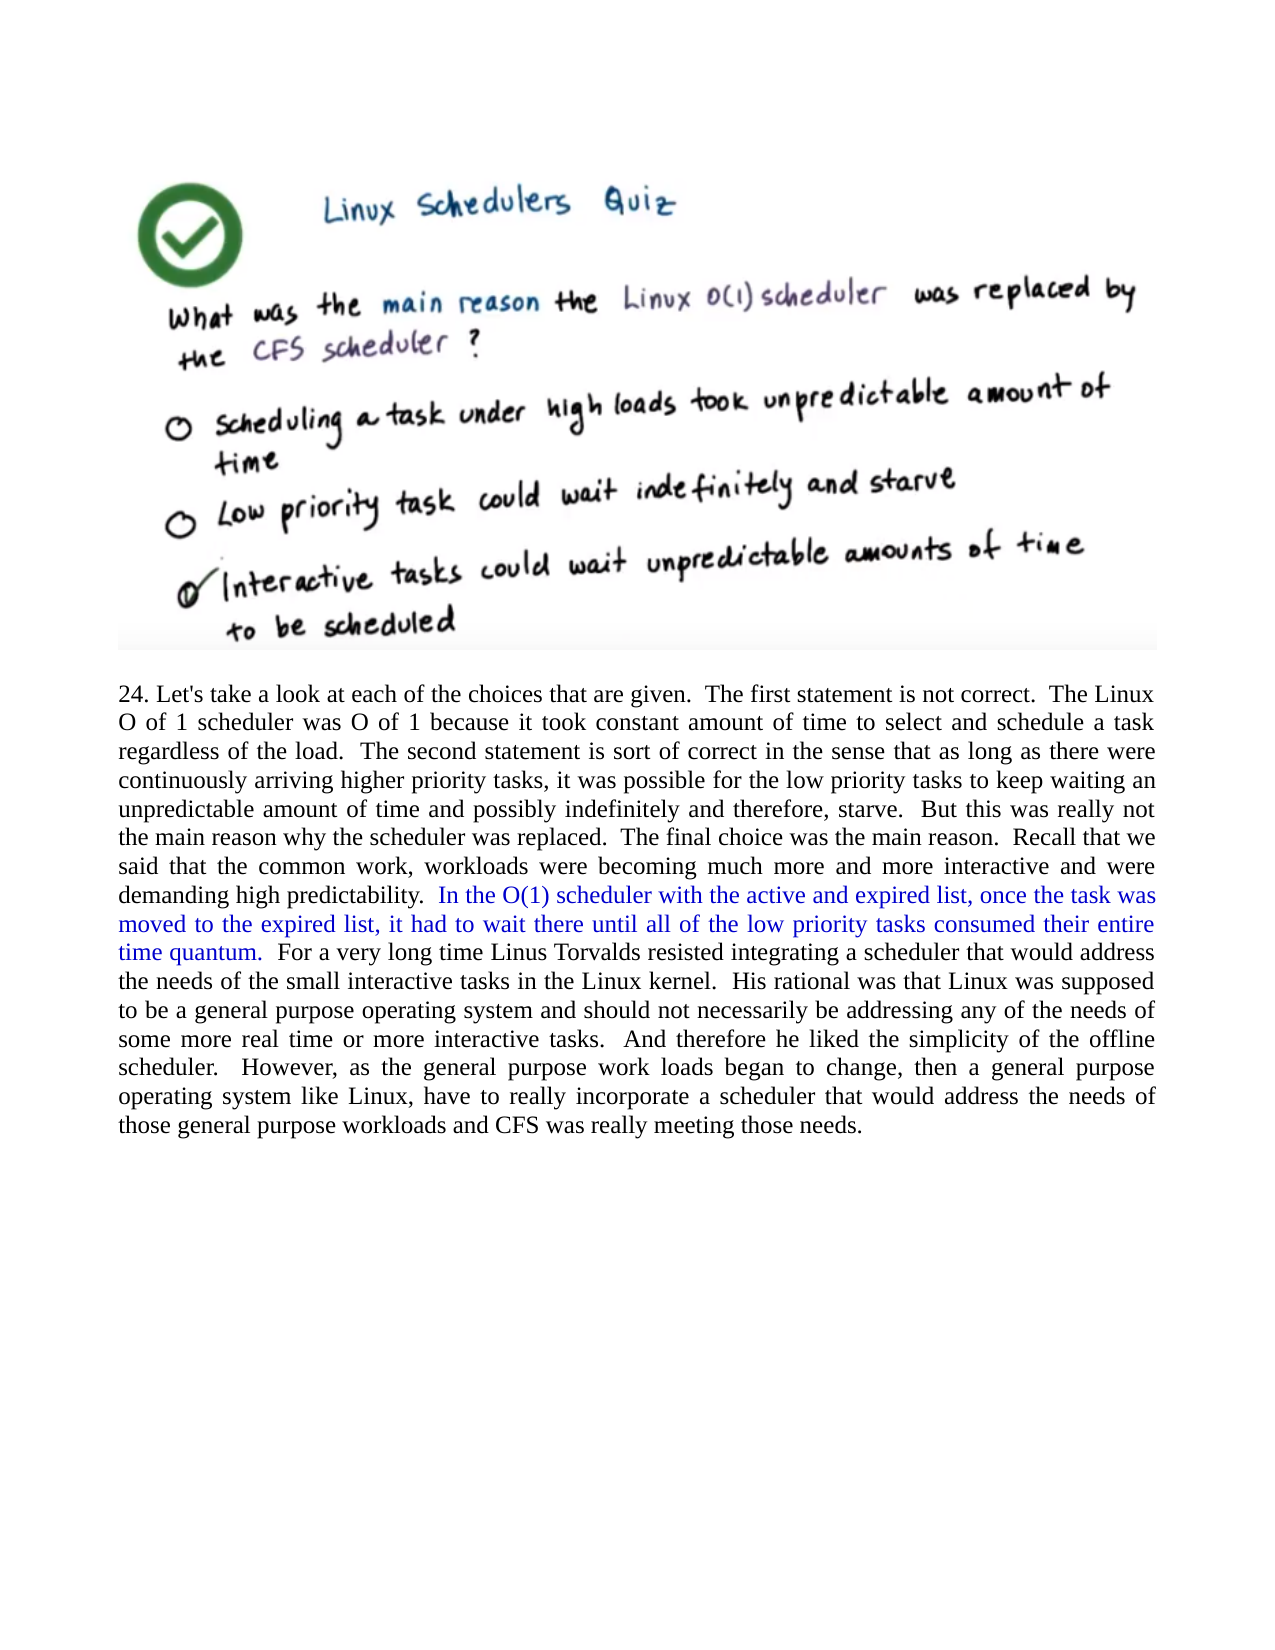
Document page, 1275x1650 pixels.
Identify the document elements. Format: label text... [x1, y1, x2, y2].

picture [118, 175, 1157, 650]
text 24. Let's take a look at each of the choices that are given. The first statement is not correct. The Linux O of 1 scheduler was O of 1 because it took constant amount of time to select and schedule a task regardless of the load. The second statement is sort of correct in the sense that as long as there were continuously arriving higher priority tasks, it was possible for the low priority tasks to keep waiting an unpredictable amount of time and possibly indefinitely and therefore, starve. But this was really not the main reason why the scheduler was replaced. The final choice was the main reason. Recall that we said that the common work, workloads were becoming much more and more interactive and were demanding high predictability. In the O(1) scheduler with the active and expired list, once the task was moved to the expired list, it had to wait there until all of the low priority tasks consumed their entire time quantum. For a very long time Linus Torvalds resisted integrating a scheduler that would address the needs of the small interactive tasks in the Linux kernel. His rational was that Linux was supposed to be a general purpose operating system and should not necessarily be addressing any of the needs of some more real time or more interactive tasks. And therefore he liked the simplicity of the offline scheduler. However, as the general purpose work loads began to change, then a general purpose operating system like Linux, have to really incorporate a scheduler that would address the needs of those general purpose workloads and CFS was really meeting those needs. [118, 679, 1157, 1139]
